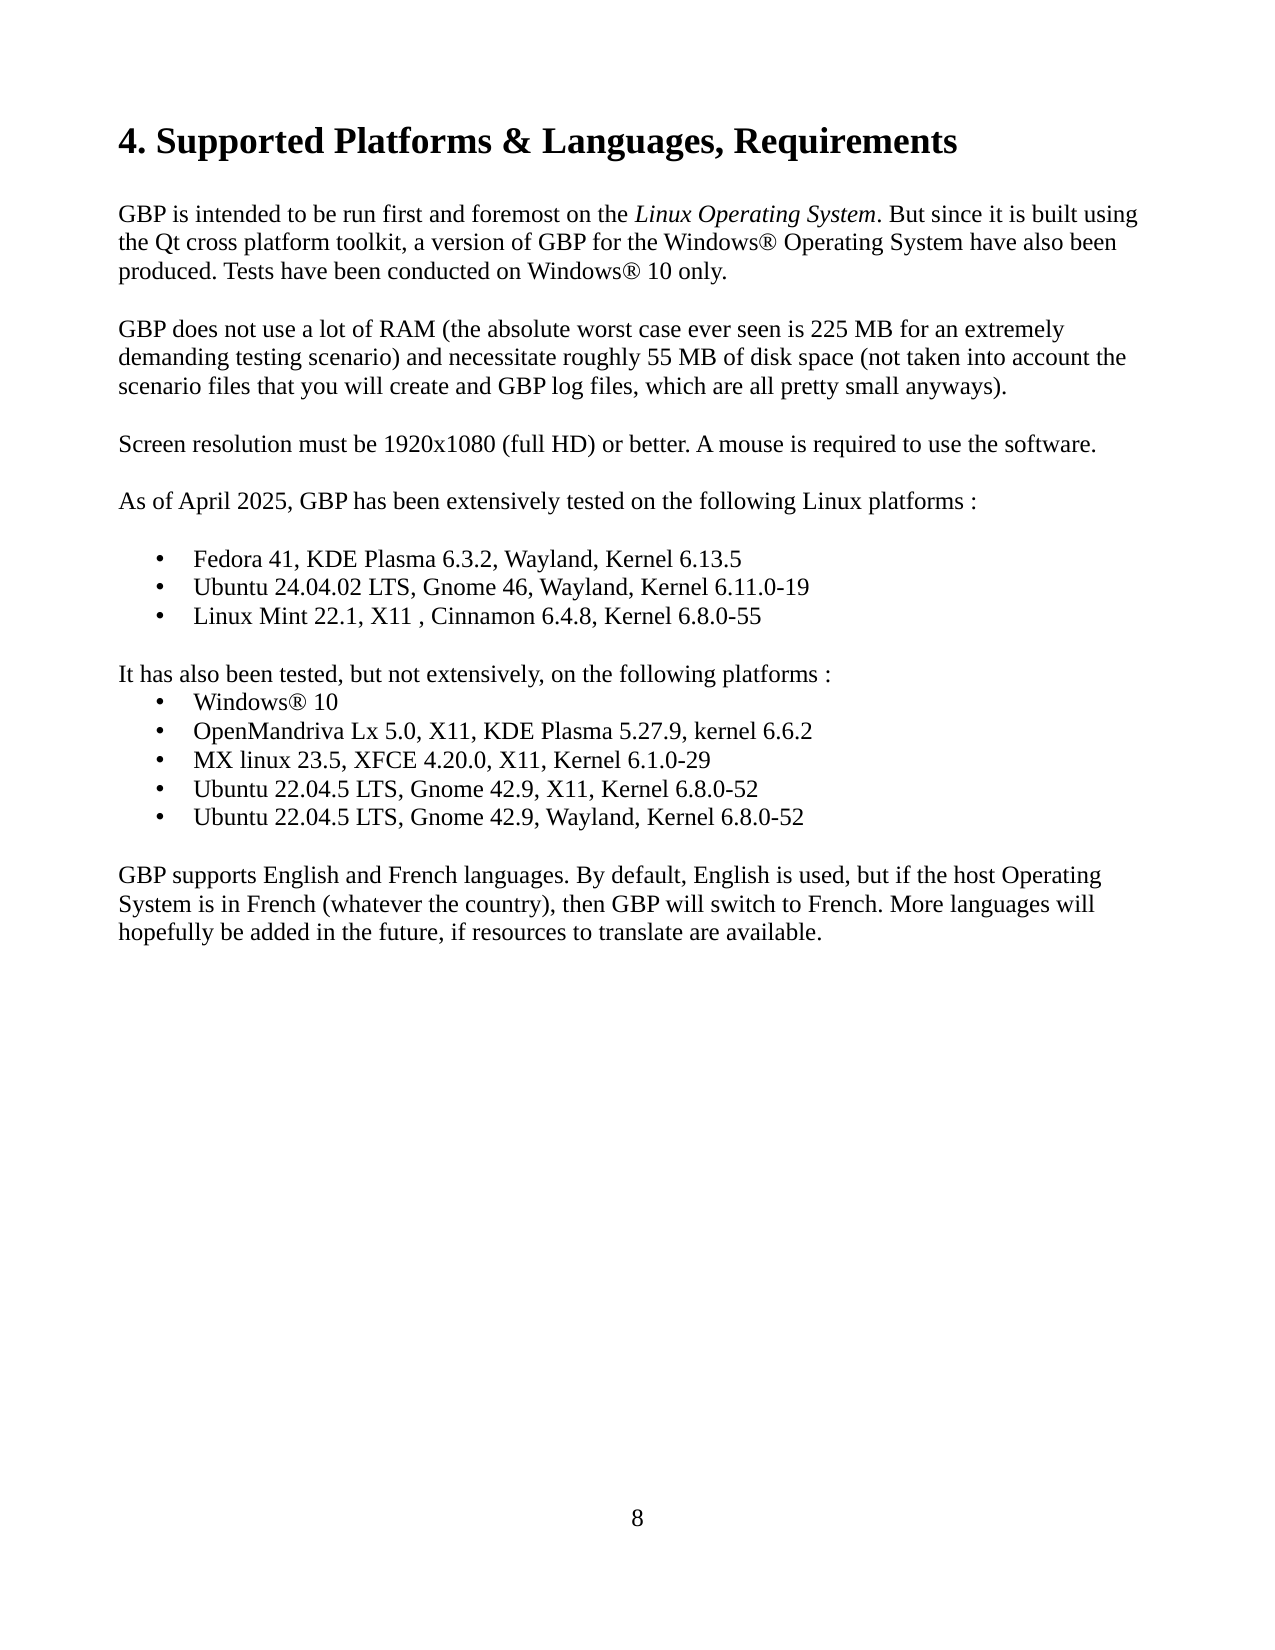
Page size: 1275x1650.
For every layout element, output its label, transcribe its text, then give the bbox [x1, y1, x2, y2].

list OpenMandriva Lx 5.0, X11, KDE Plasma 5.27.9, kernel 6.6.2 [156, 716, 1157, 745]
list MX linux 23.5, XFCE 4.20.0, X11, Kernel 6.1.0-29 [156, 745, 1157, 774]
text Screen resolution must be 1920x1080 (full HD) or better. A mouse is required to use the software. [118, 429, 1157, 457]
list Ubuntu 22.04.5 LTS, Gnome 42.9, Wayland, Kernel 6.8.0-52 [156, 802, 1157, 831]
list Ubuntu 22.04.5 LTS, Gnome 42.9, X11, Kernel 6.8.0-52 [156, 774, 1157, 802]
text As of April 2025, GBP has been extensively tested on the following Linux platforms : [118, 486, 1157, 515]
text GBP supports English and French languages. By default, English is used, but if the host Operating System is in French (whatever the country), then GBP will switch to French. More languages will hopefully be added in the future, if resources to translate are available. [118, 860, 1157, 946]
list Windows® 10 [156, 687, 1157, 716]
text GBP does not use a lot of RAM (the absolute worst case ever seen is 225 MB for an extremely demanding testing scenario) and necessitate roughly 55 MB of disk space (not taken into account the scenario files that you will create and GBP log files, which are all pretty small anyways). [118, 314, 1157, 400]
list Fedora 41, KDE Plasma 6.3.2, Wayland, Kernel 6.13.5 [156, 544, 1157, 572]
subtitle Supported Platforms & Languages, Requirements [118, 118, 1157, 161]
list Linux Mint 22.1, X11 , Cinnamon 6.4.8, Kernel 6.8.0-55 [156, 601, 1157, 630]
list Ubuntu 24.04.02 LTS, Gnome 46, Wayland, Kernel 6.11.0-19 [156, 572, 1157, 601]
text It has also been tested, but not extensively, on the following platforms : [118, 659, 1157, 687]
text GBP is intended to be run first and foremost on the Linux Operating System. But since it is built using the Qt cross platform toolkit, a version of GBP for the Windows® Operating System have also been produced. Tests have been conducted on Windows® 10 only. [118, 199, 1157, 285]
